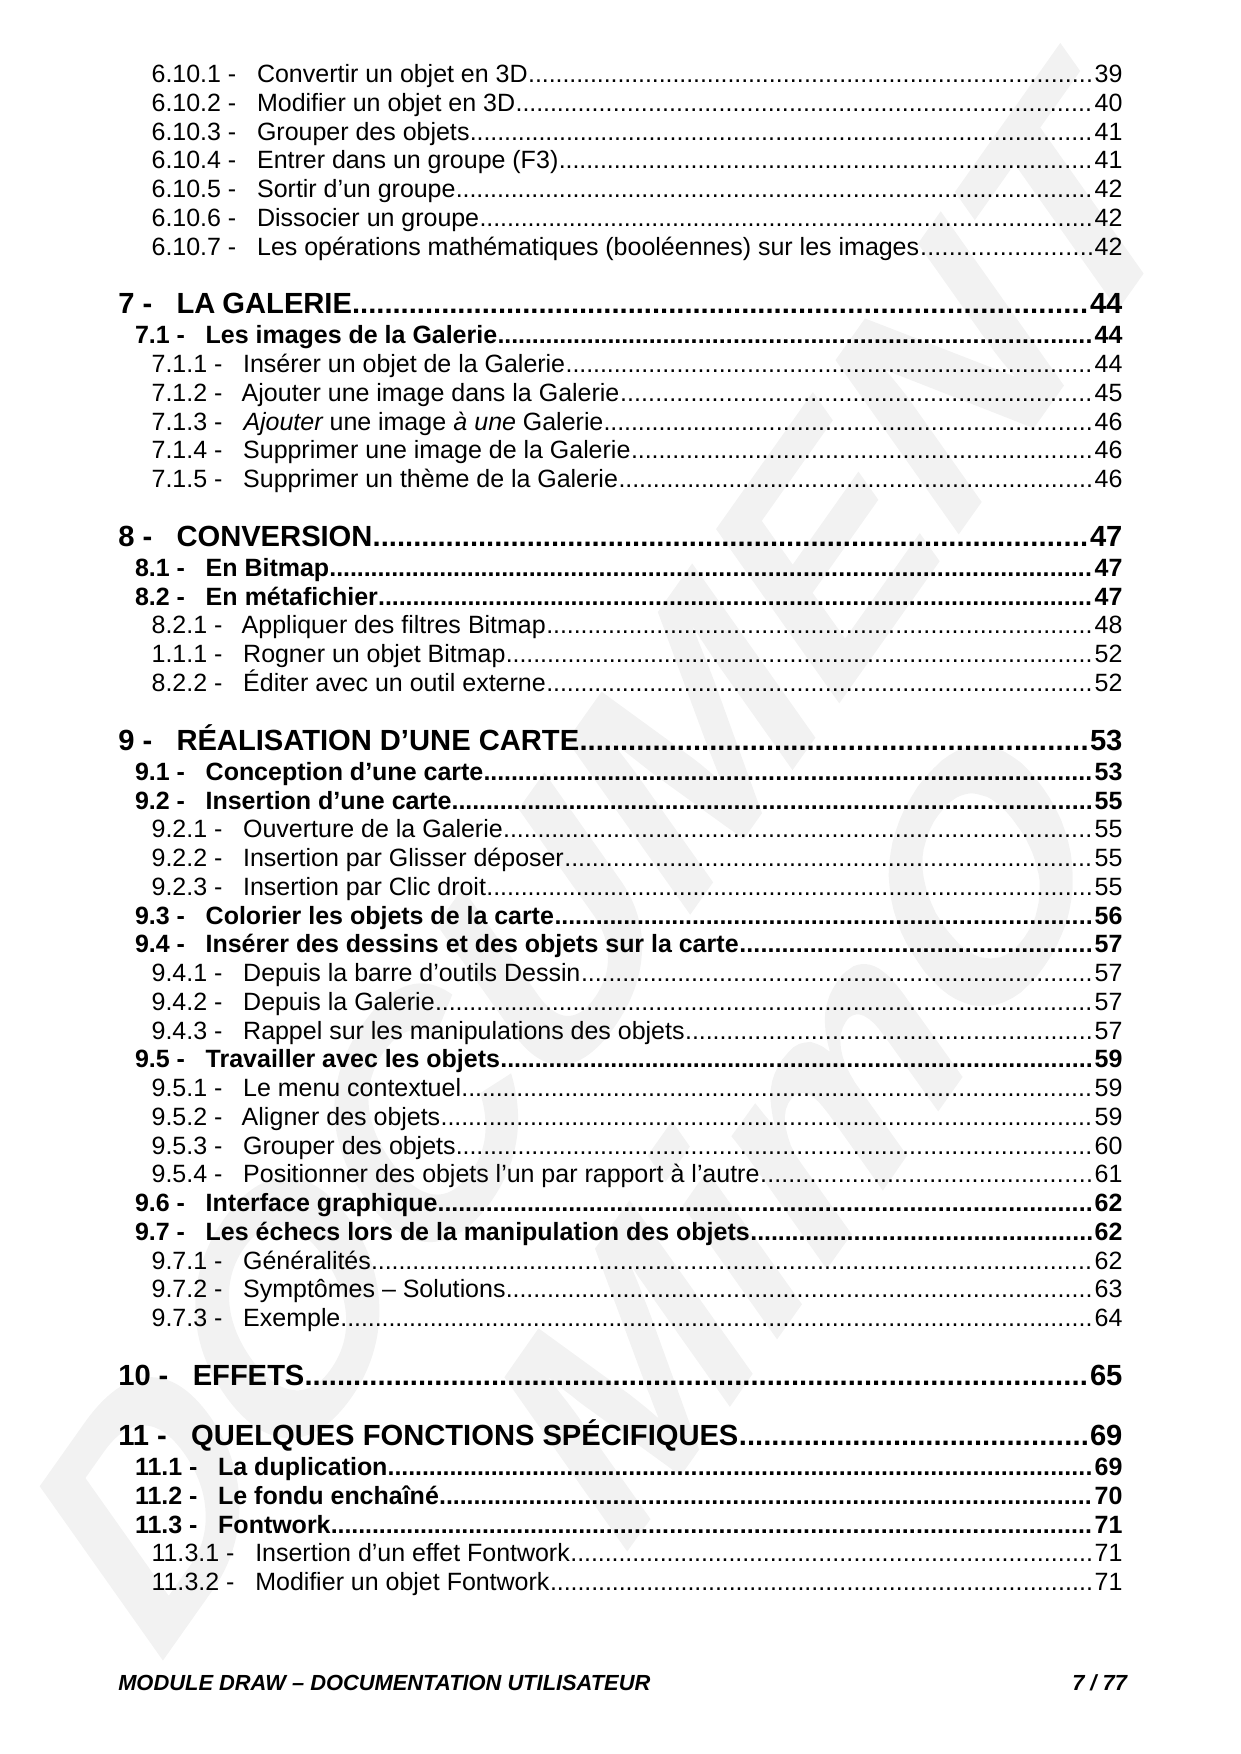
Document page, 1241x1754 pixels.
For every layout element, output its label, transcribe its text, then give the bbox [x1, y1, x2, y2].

text 9.5.2 - Aligner des objets 59 [151, 1102, 1122, 1131]
text 11 - Quelques fonctions spécifiques 69 [118, 1418, 1122, 1451]
text 9.1 - Conception d’une carte 53 [135, 757, 1122, 786]
text 9.2.3 - Insertion par Clic droit 55 [151, 872, 1122, 901]
text 6.10.1 - Convertir un objet en 3D 39 [151, 59, 1122, 88]
text 8.2.2 - Éditer avec un outil externe 52 [151, 668, 1122, 697]
text 11.1 - La duplication 69 [135, 1452, 1122, 1481]
text 11.3.2 - Modifier un objet Fontwork 71 [151, 1567, 1122, 1596]
text 9.2.2 - Insertion par Glisser déposer 55 [151, 843, 1122, 872]
text 7.1.4 - Supprimer une image de la Galerie 46 [151, 435, 1122, 464]
text 7.1 - Les images de la Galerie 44 [135, 320, 1122, 349]
text 9.7.1 - Généralités 62 [151, 1246, 1122, 1274]
text 11.3 - Fontwork 71 [135, 1509, 1122, 1538]
text 9.5.4 - Positionner des objets l’un par rapport à l’autre 61 [151, 1159, 1122, 1188]
text 9.6 - Interface graphique 62 [135, 1188, 1122, 1217]
text 9.2.1 - Ouverture de la Galerie 55 [151, 814, 1122, 843]
text 9.4.1 - Depuis la barre d’outils Dessin 57 [151, 958, 1122, 987]
text 7.1.3 - Ajouter une image à une Galerie 46 [151, 407, 1122, 435]
text 7.1.1 - Insérer un objet de la Galerie 44 [151, 349, 1122, 378]
text 7 - la Galerie 44 [118, 286, 1122, 320]
text 9 - Réalisation d’une carte 53 [118, 723, 1122, 756]
text 8 - Conversion 47 [118, 519, 1122, 552]
text 9.7.2 - Symptômes – Solutions 63 [151, 1274, 1122, 1303]
text 11.2 - Le fondu enchaîné 70 [135, 1481, 1122, 1509]
text 9.7 - Les échecs lors de la manipulation des objets 62 [135, 1217, 1122, 1246]
text 9.3 - Colorier les objets de la carte 56 [135, 901, 1122, 929]
text 9.2 - Insertion d’une carte 55 [135, 786, 1122, 814]
text 9.4.2 - Depuis la Galerie 57 [151, 987, 1122, 1016]
text 6.10.6 - Dissocier un groupe 42 [151, 203, 1122, 232]
text 9.5 - Travailler avec les objets 59 [135, 1044, 1122, 1073]
text 9.5.1 - Le menu contextuel 59 [151, 1073, 1122, 1102]
text 8.1 - En Bitmap 47 [135, 553, 1122, 582]
text 6.10.2 - Modifier un objet en 3D 40 [151, 88, 1122, 117]
text 11.3.1 - Insertion d’un effet Fontwork 71 [151, 1538, 1122, 1567]
text 7.1.2 - Ajouter une image dans la Galerie 45 [151, 378, 1122, 407]
text 6.10.7 - Les opérations mathématiques (booléennes) sur les images 42 [151, 232, 1122, 260]
text 10 - Effets 65 [118, 1358, 1122, 1391]
text 7.1.5 - Supprimer un thème de la Galerie 46 [151, 464, 1122, 493]
text 6.10.4 - Entrer dans un groupe (F3) 41 [151, 145, 1122, 174]
text 1.1.1 - Rogner un objet Bitmap 52 [151, 639, 1122, 668]
text 9.5.3 - Grouper des objets 60 [151, 1131, 1122, 1159]
text 9.4 - Insérer des dessins et des objets sur la carte 57 [135, 929, 1122, 958]
text 6.10.3 - Grouper des objets 41 [151, 117, 1122, 145]
text 6.10.5 - Sortir d’un groupe 42 [151, 174, 1122, 203]
text 8.2 - En métafichier 47 [135, 582, 1122, 611]
text 9.4.3 - Rappel sur les manipulations des objets 57 [151, 1016, 1122, 1044]
text 9.7.3 - Exemple 64 [151, 1303, 1122, 1332]
text 8.2.1 - Appliquer des filtres Bitmap 48 [151, 611, 1122, 639]
